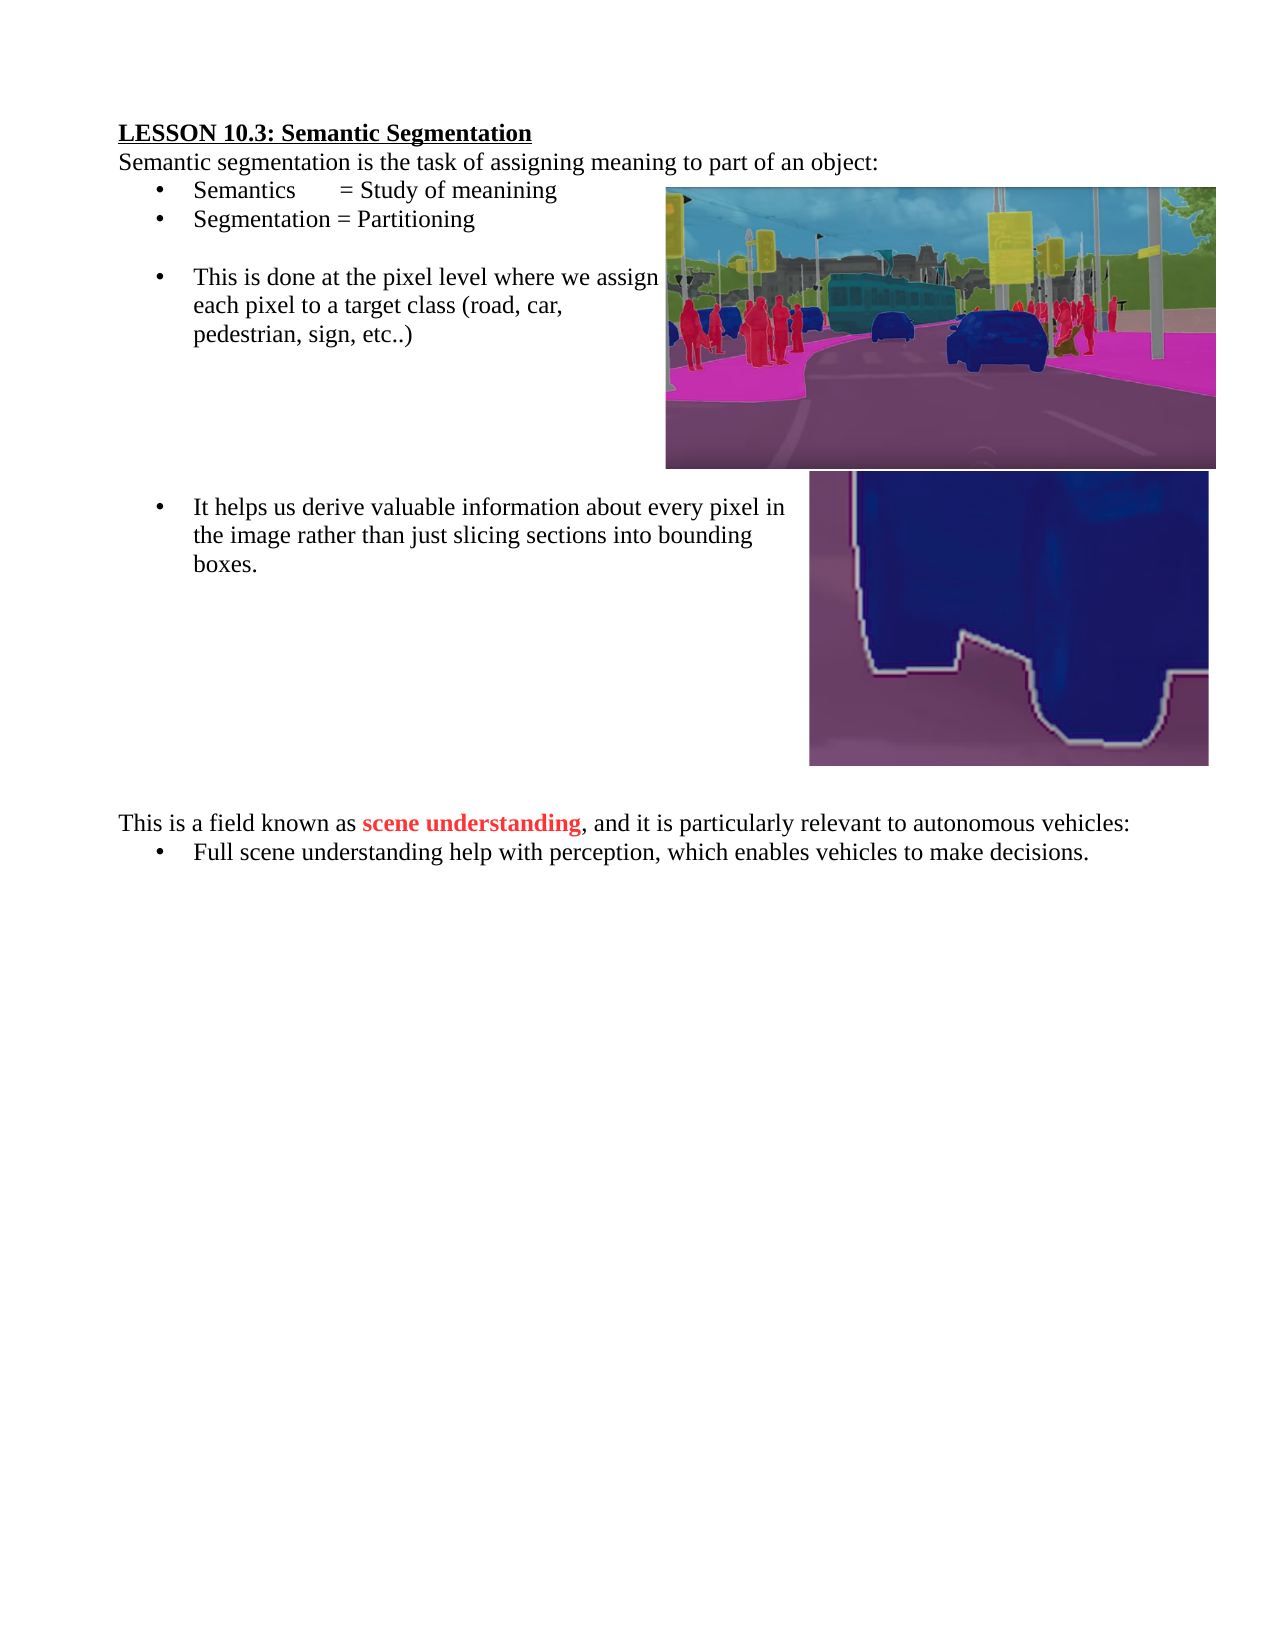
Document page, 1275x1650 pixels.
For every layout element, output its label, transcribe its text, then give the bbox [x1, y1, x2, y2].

list Full scene understanding help with perception, which enables vehicles to make decisions. [156, 837, 1157, 866]
text Semantic segmentation is the task of assigning meaning to part of an object: [118, 147, 1157, 176]
picture [665, 187, 1216, 469]
picture [809, 471, 1209, 766]
list It helps us derive valuable information about every pixel in the image rather than just slicing sections into bounding boxes. [156, 492, 809, 578]
list This is done at the pixel level where we assign each pixel to a target class (road, car, pedestrian, sign, etc..) [156, 262, 665, 348]
text This is a field known as scene understanding, and it is particularly relevant to autonomous vehicles: [118, 808, 1157, 837]
list Segmentation = Partitioning [156, 204, 665, 233]
text LESSON 10.3: Semantic Segmentation [118, 118, 1157, 147]
list Semantics = Study of meanining [156, 176, 1157, 204]
